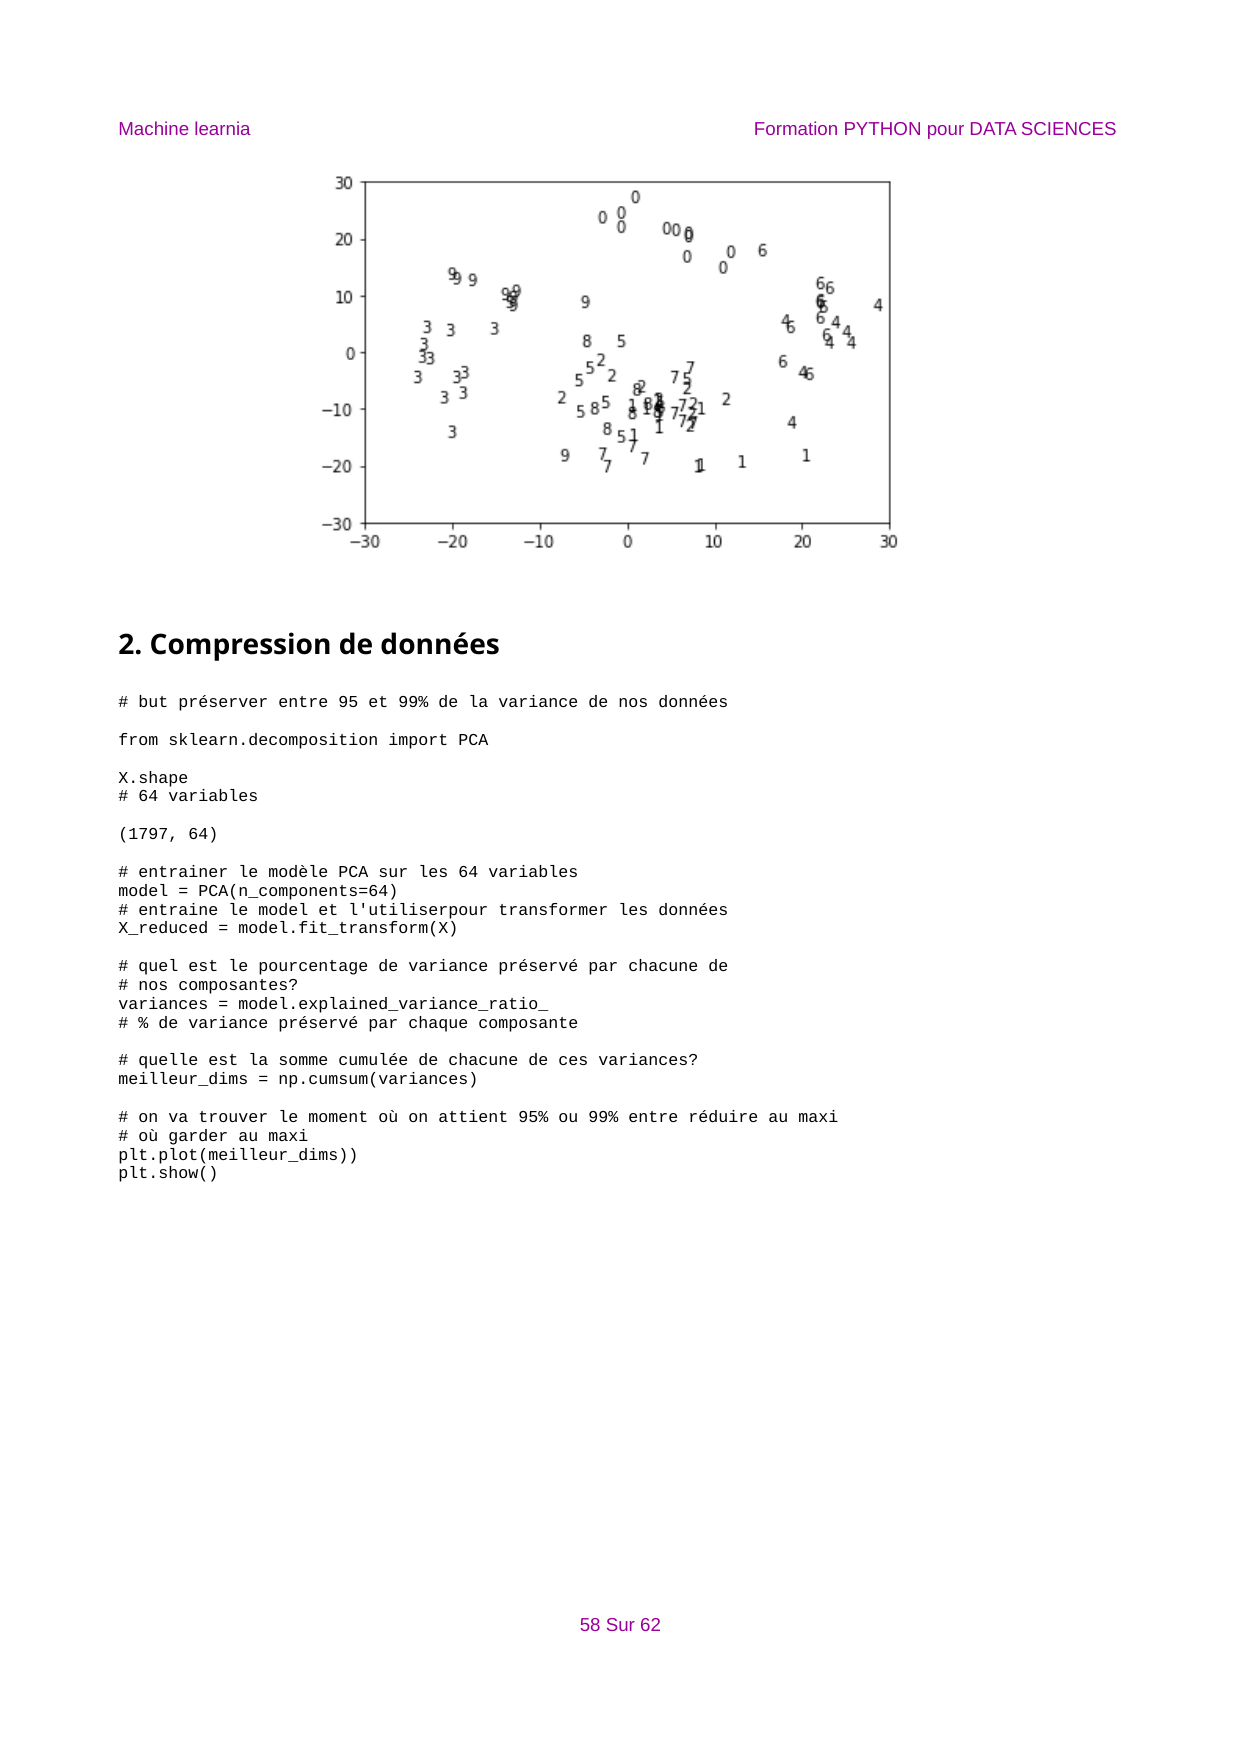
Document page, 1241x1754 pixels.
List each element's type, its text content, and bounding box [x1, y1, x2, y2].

text meilleur_dims = np.cumsum(variances) [118, 1071, 1122, 1090]
subtitle 2. Compression de données [118, 624, 1122, 662]
text # entrainer le modèle PCA sur les 64 variables [118, 863, 1122, 882]
text (1797, 64) [118, 826, 1122, 844]
text # entraine le model et l'utiliserpour transformer les données [118, 901, 1122, 920]
text plt.plot(meilleur_dims)) [118, 1146, 1122, 1165]
text # où garder au maxi [118, 1127, 1122, 1146]
text # quel est le pourcentage de variance préservé par chacune de [118, 958, 1122, 977]
text from sklearn.decomposition import PCA [118, 731, 1122, 750]
picture [299, 169, 941, 562]
text # 64 variables [118, 788, 1122, 807]
text # nos composantes? [118, 977, 1122, 995]
text # on va trouver le moment où on attient 95% ou 99% entre réduire au maxi [118, 1108, 1122, 1127]
text X.shape [118, 769, 1122, 788]
text plt.show() [118, 1165, 1122, 1184]
text variances = model.explained_variance_ratio_ [118, 995, 1122, 1014]
text # % de variance préservé par chaque composante [118, 1014, 1122, 1033]
text # quelle est la somme cumulée de chacune de ces variances? [118, 1052, 1122, 1071]
text model = PCA(n_components=64) [118, 882, 1122, 901]
text X_reduced = model.fit_transform(X) [118, 920, 1122, 939]
text # but préserver entre 95 et 99% de la variance de nos données [118, 694, 1122, 713]
